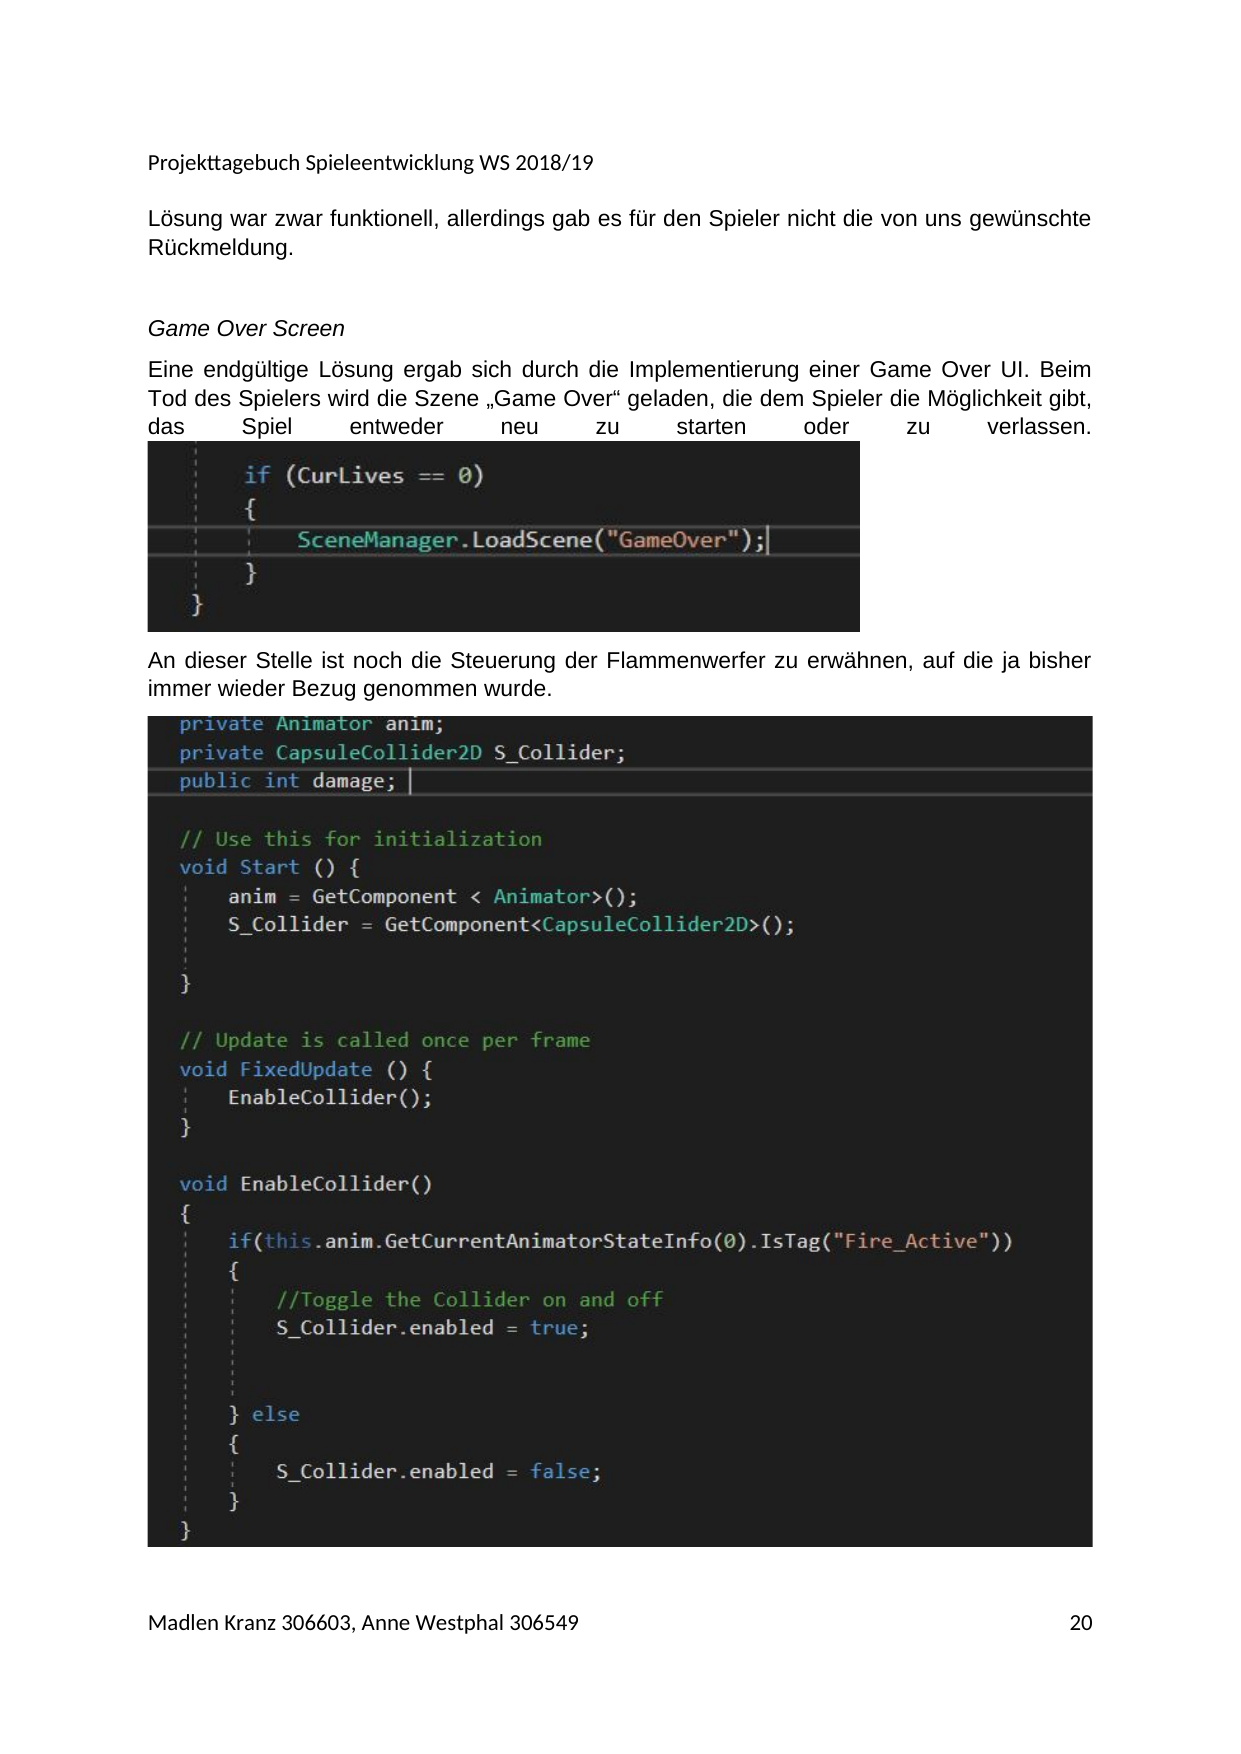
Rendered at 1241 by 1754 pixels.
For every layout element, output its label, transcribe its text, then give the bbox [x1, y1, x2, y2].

picture [147, 441, 860, 632]
text Eine endgültige Lösung ergab sich durch die Implementierung einer Game Over UI. Beim Tod des Spielers wird die Szene „Game Over“ geladen, die dem Spieler die Möglichkeit gibt, das Spiel entweder neu zu starten oder zu verlassen. [148, 356, 1093, 632]
picture [147, 716, 1093, 1547]
text Lösung war zwar funktionell, allerdings gab es für den Spieler nicht die von uns gewünschte Rückmeldung. [148, 205, 1093, 260]
text An dieser Stelle ist noch die Steuerung der Flammenwerfer zu erwähnen, auf die ja bisher immer wieder Bezug genommen wurde. [148, 647, 1093, 701]
text Game Over Screen [148, 315, 1093, 342]
